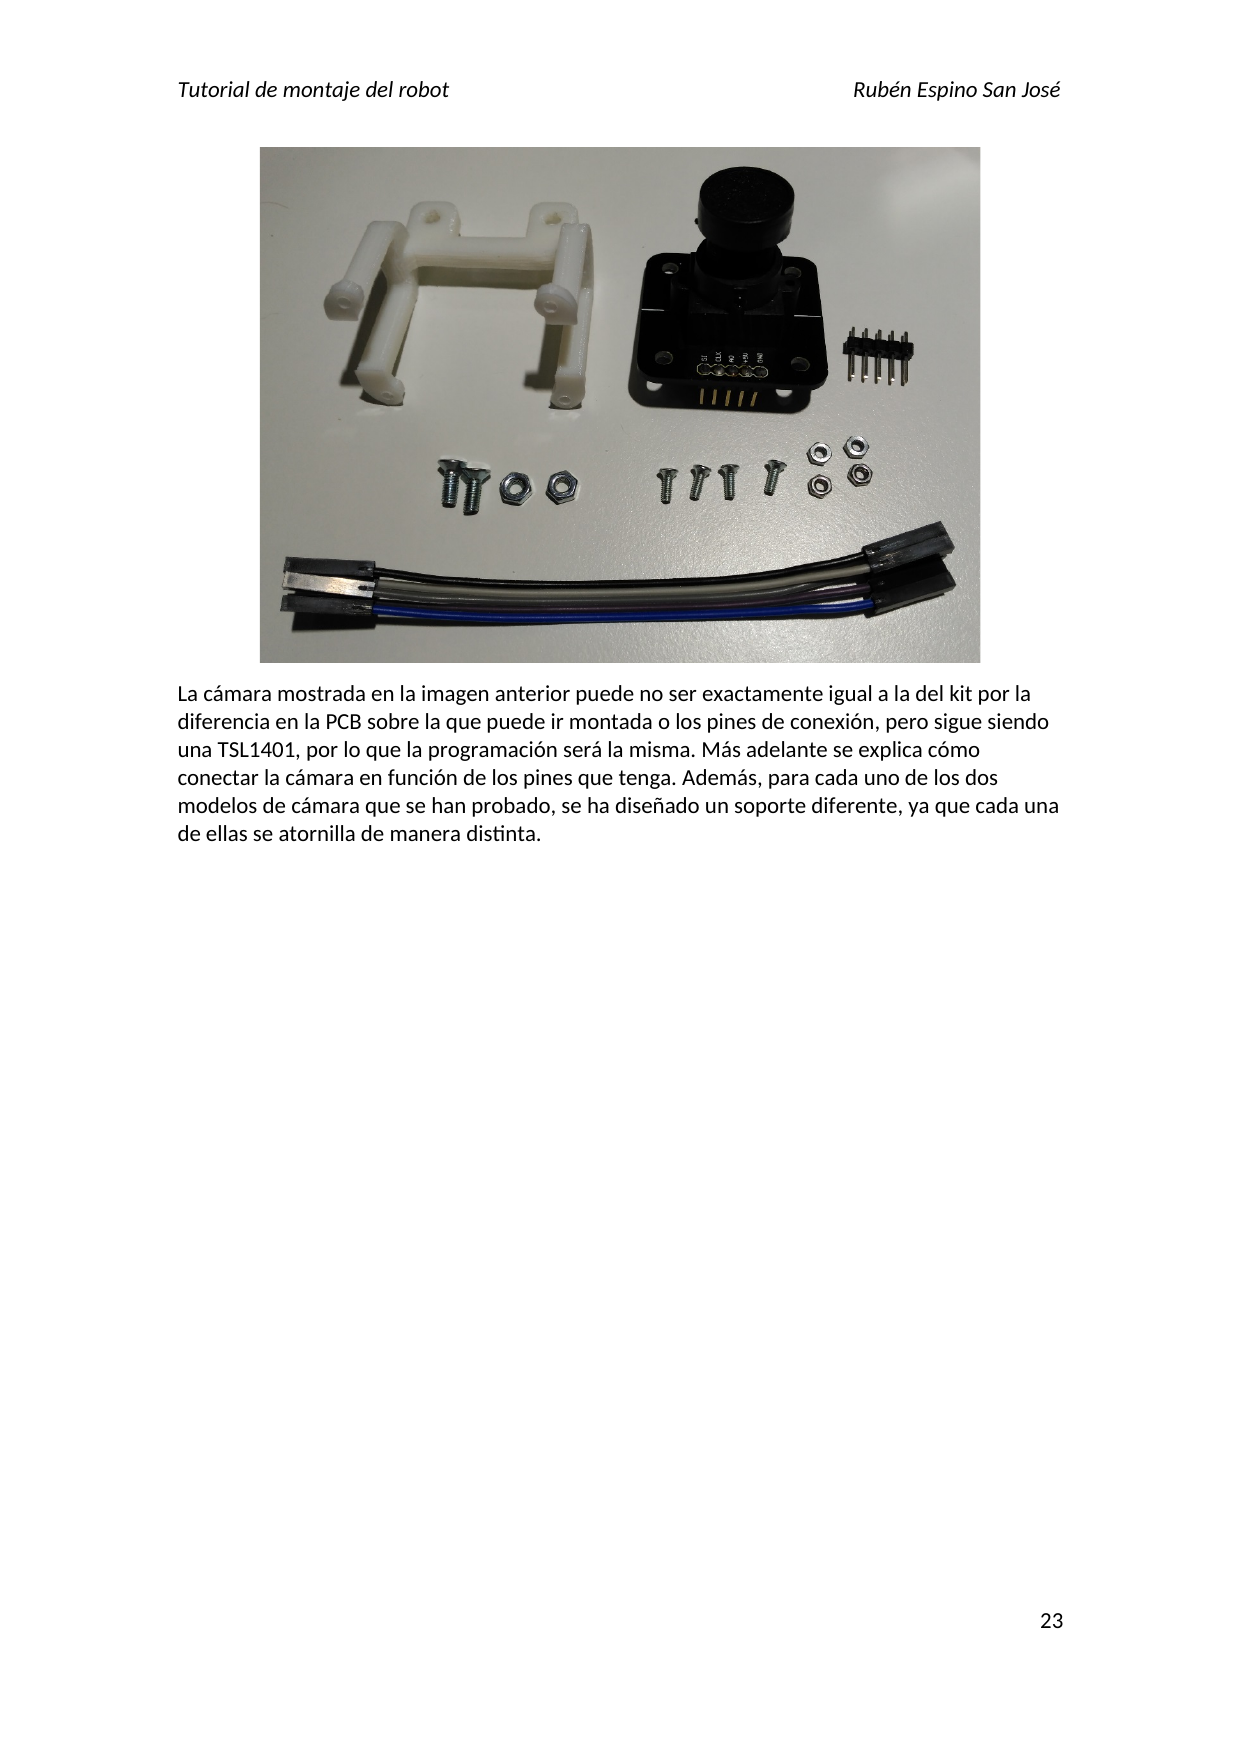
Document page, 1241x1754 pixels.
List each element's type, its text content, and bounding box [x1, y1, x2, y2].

text La cámara mostrada en la imagen anterior puede no ser exactamente igual a la del kit por la diferencia en la PCB sobre la que puede ir montada o los pines de conexión, pero sigue siendo una TSL1401, por lo que la programación será la misma. Más adelante se explica cómo conectar la cámara en función de los pines que tenga. Además, para cada uno de los dos modelos de cámara que se han probado, se ha diseñado un soporte diferente, ya que cada una de ellas se atornilla de manera distinta. [177, 679, 1063, 847]
